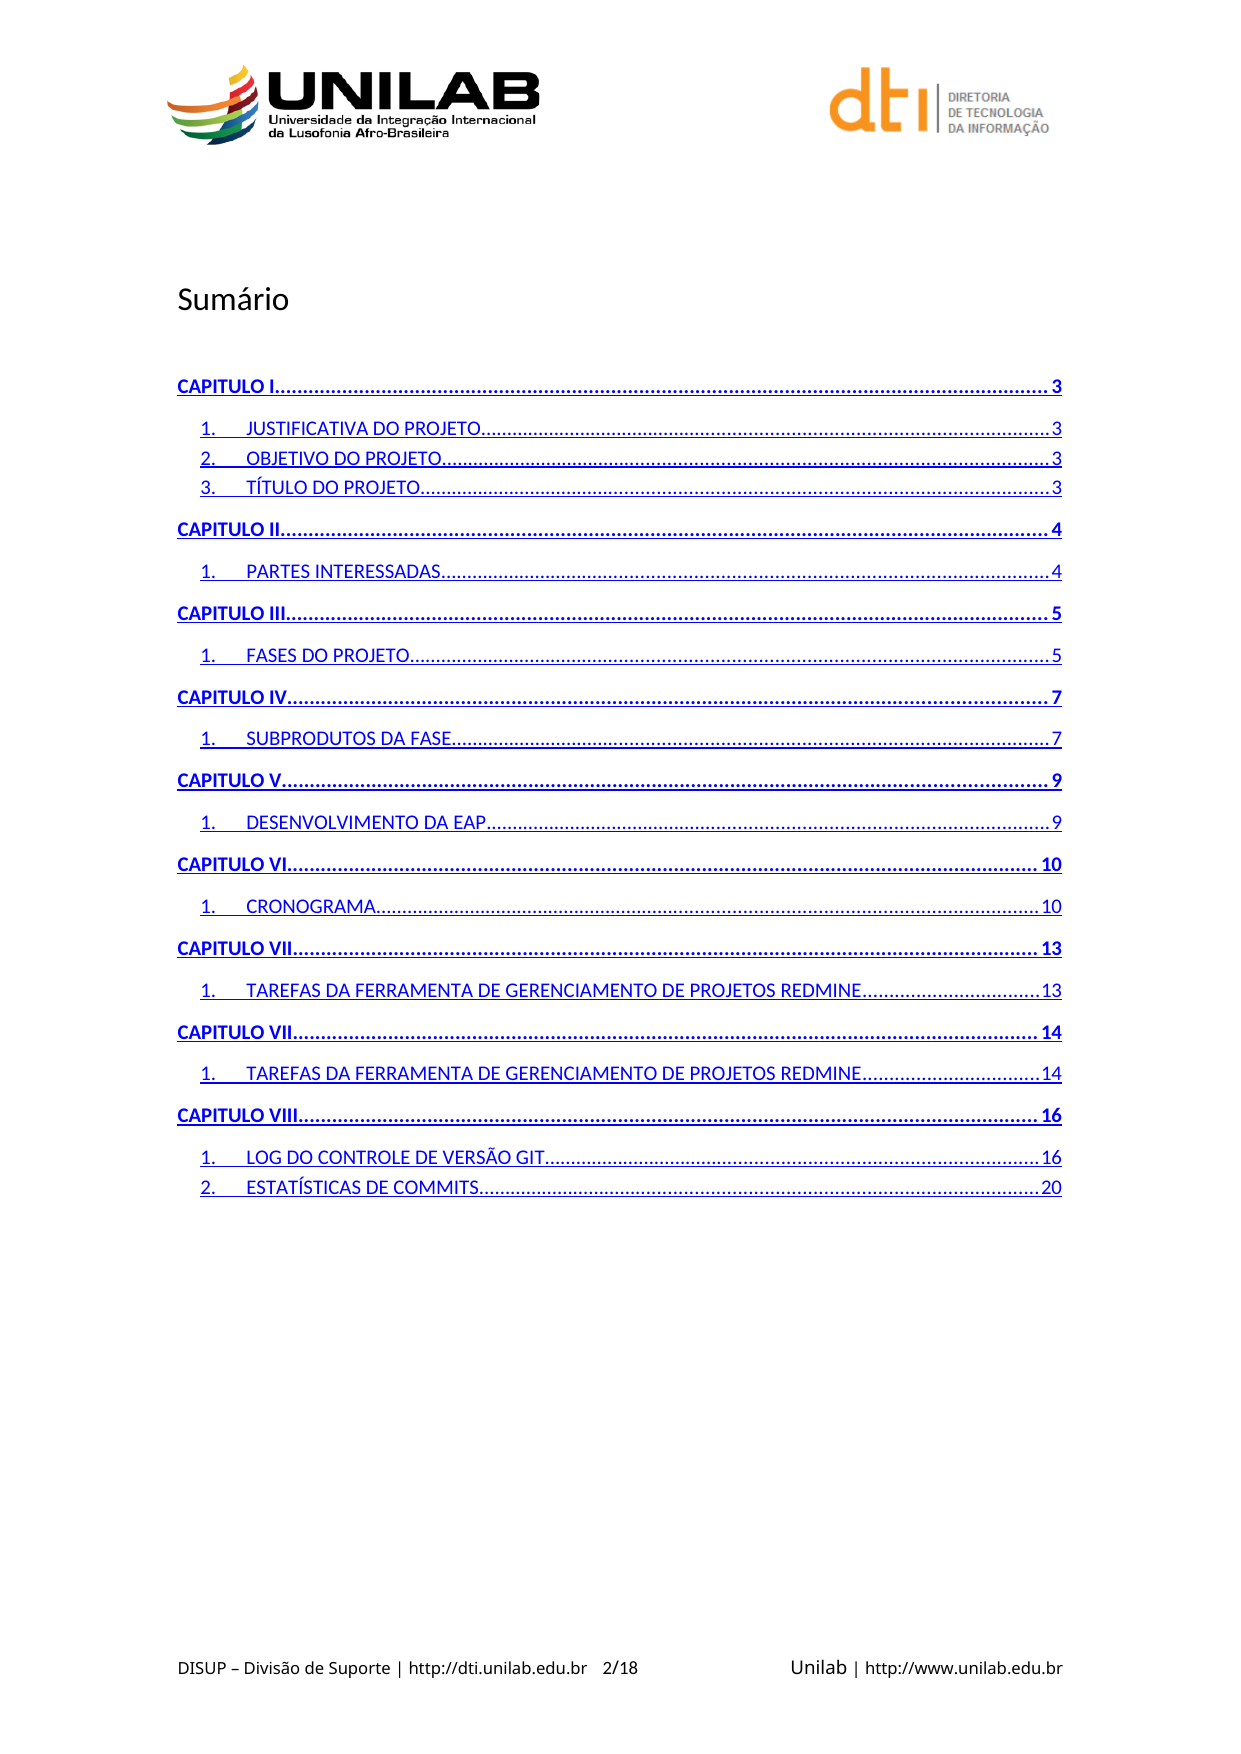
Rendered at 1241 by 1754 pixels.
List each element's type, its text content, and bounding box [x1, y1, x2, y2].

text 1. LOG DO CONTROLE DE VERSÃO GIT 16 [200, 1144, 1063, 1170]
text 1. FASES DO PROJETO 5 [200, 642, 1063, 667]
text CAPITULO VII 13 [177, 935, 1063, 961]
text 3. TÍTULO DO PROJETO 3 [200, 474, 1063, 500]
text 1. DESENVOLVIMENTO DA EAP 9 [200, 809, 1063, 835]
text CAPITULO V 9 [177, 768, 1063, 793]
text 2. ESTATÍSTICAS DE COMMITS 20 [200, 1174, 1063, 1199]
text Sumário [177, 278, 1063, 318]
text CAPITULO I 3 [177, 373, 1063, 399]
text CAPITULO VIII 16 [177, 1103, 1063, 1128]
text 1. TAREFAS DA FERRAMENTA DE GERENCIAMENTO DE PROJETOS REDMINE 13 [200, 977, 1063, 1002]
picture [829, 56, 1057, 145]
text CAPITULO II 4 [177, 516, 1063, 542]
text CAPITULO IV 7 [177, 684, 1063, 709]
text CAPITULO VII 14 [177, 1019, 1063, 1044]
text CAPITULO III 5 [177, 600, 1063, 626]
text CAPITULO VI 10 [177, 851, 1063, 877]
text 1. JUSTIFICATIVA DO PROJETO 3 [200, 415, 1063, 441]
text 2. OBJETIVO DO PROJETO 3 [200, 445, 1063, 470]
text 1. PARTES INTERESSADAS 4 [200, 558, 1063, 583]
text 1. TAREFAS DA FERRAMENTA DE GERENCIAMENTO DE PROJETOS REDMINE 14 [200, 1061, 1063, 1086]
text 1. CRONOGRAMA 10 [200, 893, 1063, 918]
text 1. SUBPRODUTOS DA FASE 7 [200, 726, 1063, 751]
